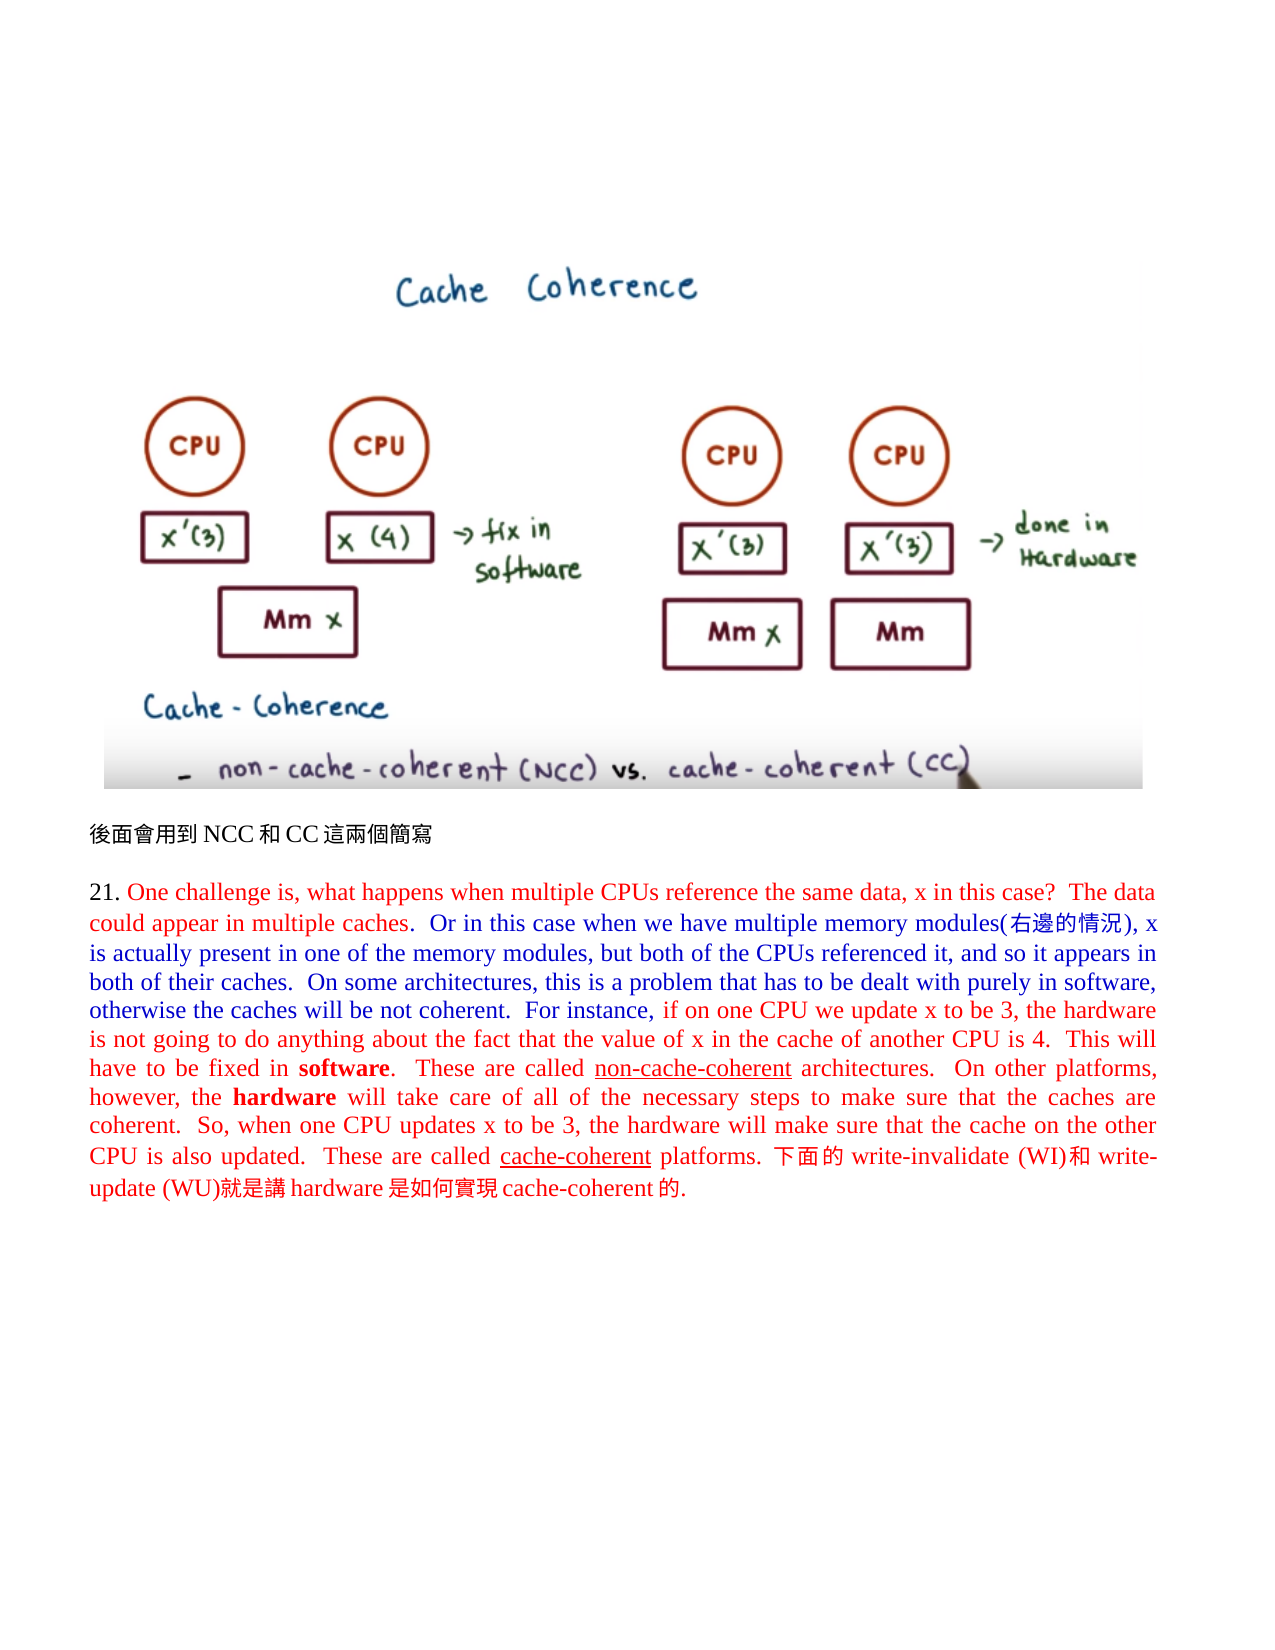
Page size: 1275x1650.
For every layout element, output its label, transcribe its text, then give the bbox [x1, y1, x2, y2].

text 21. One challenge is, what happens when multiple CPUs reference the same data, x in this case? The data could appear in multiple caches. Or in this case when we have multiple memory modules(右邊的情況), x is actually present in one of the memory modules, but both of the CPUs referenced it, and so it appears in both of their caches. On some architectures, this is a problem that has to be dealt with purely in software, otherwise the caches will be not coherent. For instance, if on one CPU we update x to be 3, the hardware is not going to do anything about the fact that the value of x in the cache of another CPU is 4. This will have to be fixed in software. These are called non-cache-coherent architectures. On other platforms, however, the hardware will take care of all of the necessary steps to make sure that the caches are coherent. So, when one CPU updates x to be 3, the hardware will make sure that the cache on the other CPU is also updated. These are called cache-coherent platforms. 下面的write-invalidate (WI)和write-update (WU)就是講hardware是如何實現cache-coherent的. [89, 877, 1158, 1202]
text 後面會用到NCC和CC這兩個簡寫 [89, 817, 1158, 849]
picture [104, 261, 1143, 789]
